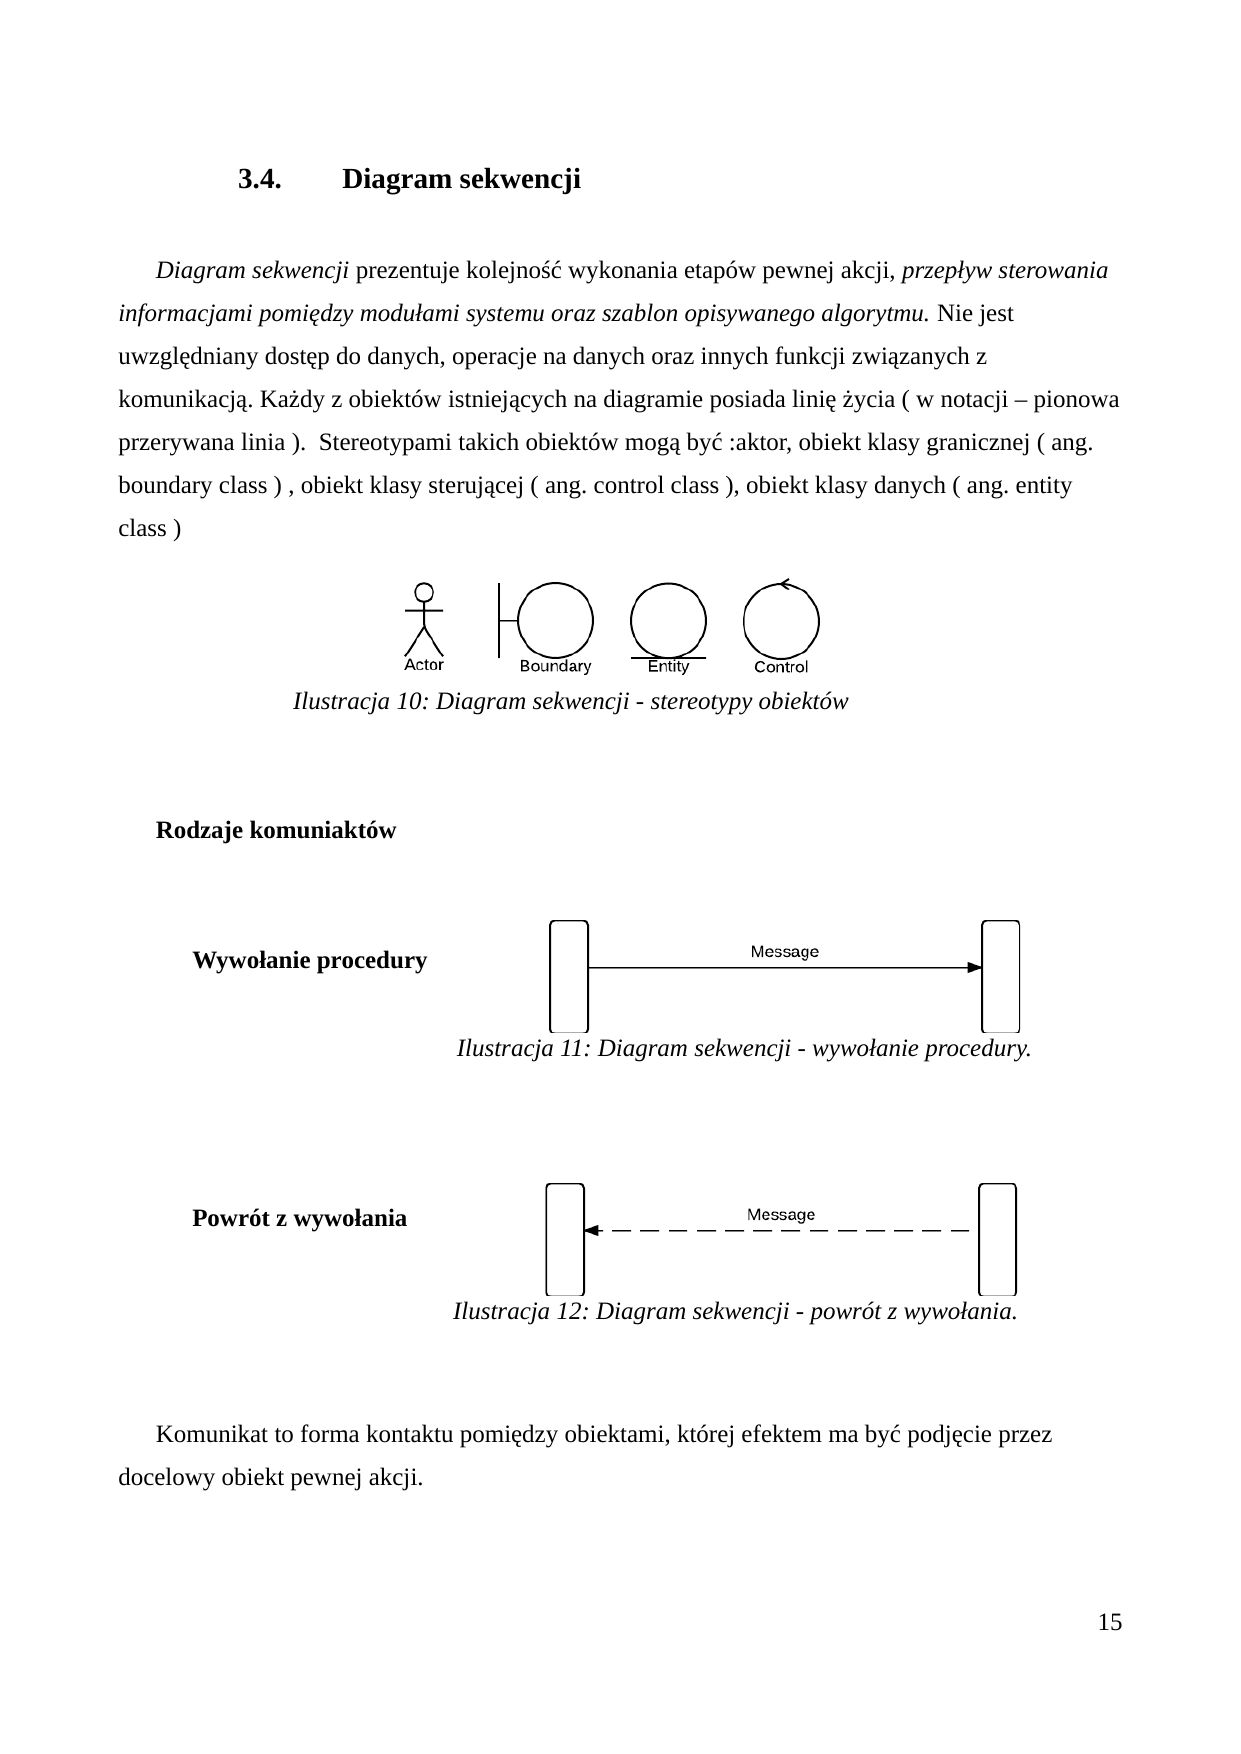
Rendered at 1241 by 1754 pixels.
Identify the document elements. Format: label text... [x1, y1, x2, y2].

picture [452, 1183, 1108, 1296]
list Diagram sekwencji [231, 161, 1122, 195]
text Ilustracja 11: Diagram sekwencji - wywołanie procedury. [457, 1033, 1111, 1062]
picture [292, 573, 948, 686]
text Wywołanie procedury [118, 945, 456, 973]
text Ilustracja 12: Diagram sekwencji - powrót z wywołania. [453, 1296, 1107, 1325]
picture [456, 920, 1111, 1033]
text Komunikat to forma kontaktu pomiędzy obiektami, której efektem ma być podjęcie przez docelowy obiekt pewnej akcji. [118, 1419, 1122, 1491]
text [1108, 1203, 1122, 1232]
text Rodzaje komuniaktów [118, 815, 1122, 844]
text Diagram sekwencji prezentuje kolejność wykonania etapów pewnej akcji, przepływ sterowania informacjami pomiędzy modułami systemu oraz szablon opisywanego algorytmu. Nie jest uwzględniany dostęp do danych, operacje na danych oraz innych funkcji związanych z komunikacją. Każdy z obiektów istniejących na diagramie posiada linię życia ( w notacji – pionowa przerywana linia ). Stereotypami takich obiektów mogą być :aktor, obiekt klasy granicznej ( ang. boundary class ) , obiekt klasy sterującej ( ang. control class ), obiekt klasy danych ( ang. entity class ) [118, 255, 1122, 542]
text Powrót z wywołania [118, 1203, 452, 1232]
text Ilustracja 10: Diagram sekwencji - stereotypy obiektów [293, 686, 947, 715]
